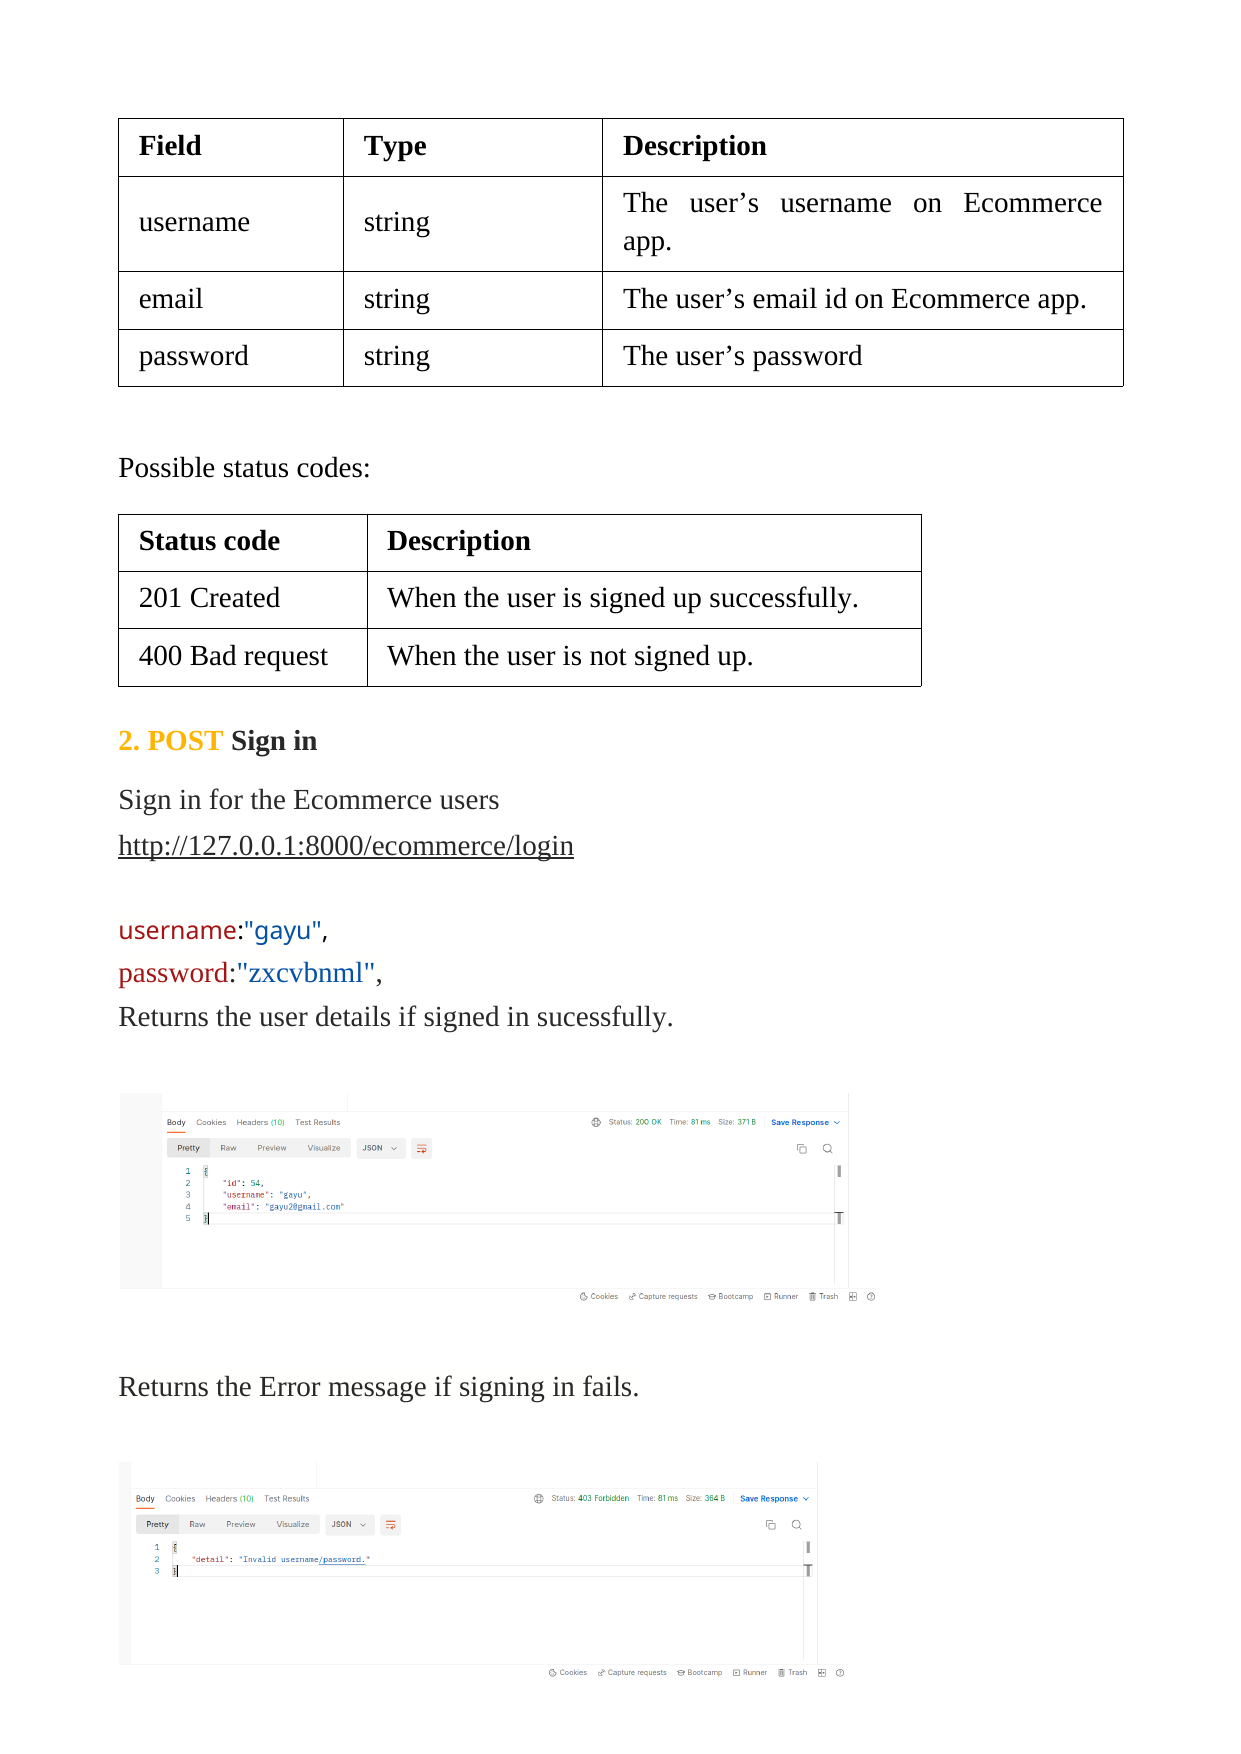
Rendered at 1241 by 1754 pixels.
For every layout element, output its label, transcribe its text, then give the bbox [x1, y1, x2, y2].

table_cell The user’s username on Ecommerce app. [603, 177, 1123, 271]
text Possible status codes: [118, 450, 1122, 483]
table_cell username [119, 177, 343, 271]
table_cell When the user is signed up successfully. [368, 572, 921, 628]
text username:"gayu", [118, 913, 1122, 947]
table_cell string [344, 177, 602, 271]
text Returns the user details if signed in sucessfully. [118, 999, 1122, 1033]
table_header Description [603, 119, 1123, 176]
table_cell 400 Bad request [119, 629, 367, 686]
table_cell string [344, 272, 602, 329]
table_header Status code [119, 515, 367, 571]
text http://127.0.0.1:8000/ecommerce/login [118, 828, 1122, 862]
table_header Field [119, 119, 343, 176]
table_cell The user’s email id on Ecommerce app. [603, 272, 1123, 329]
table_cell password [119, 330, 343, 386]
text Sign in for the Ecommerce users [118, 782, 1122, 815]
table_cell When the user is not signed up. [368, 629, 921, 686]
table_header Type [344, 119, 602, 176]
table_cell email [119, 272, 343, 329]
table_cell The user’s password [603, 330, 1123, 386]
table_cell 201 Created [119, 572, 367, 628]
text password:"zxcvbnml", [118, 955, 1122, 988]
table_header Description [368, 515, 921, 571]
text Returns the Error message if signing in fails. [118, 1369, 1122, 1403]
table_cell string [344, 330, 602, 386]
text 2. POST Sign in [118, 723, 1122, 757]
